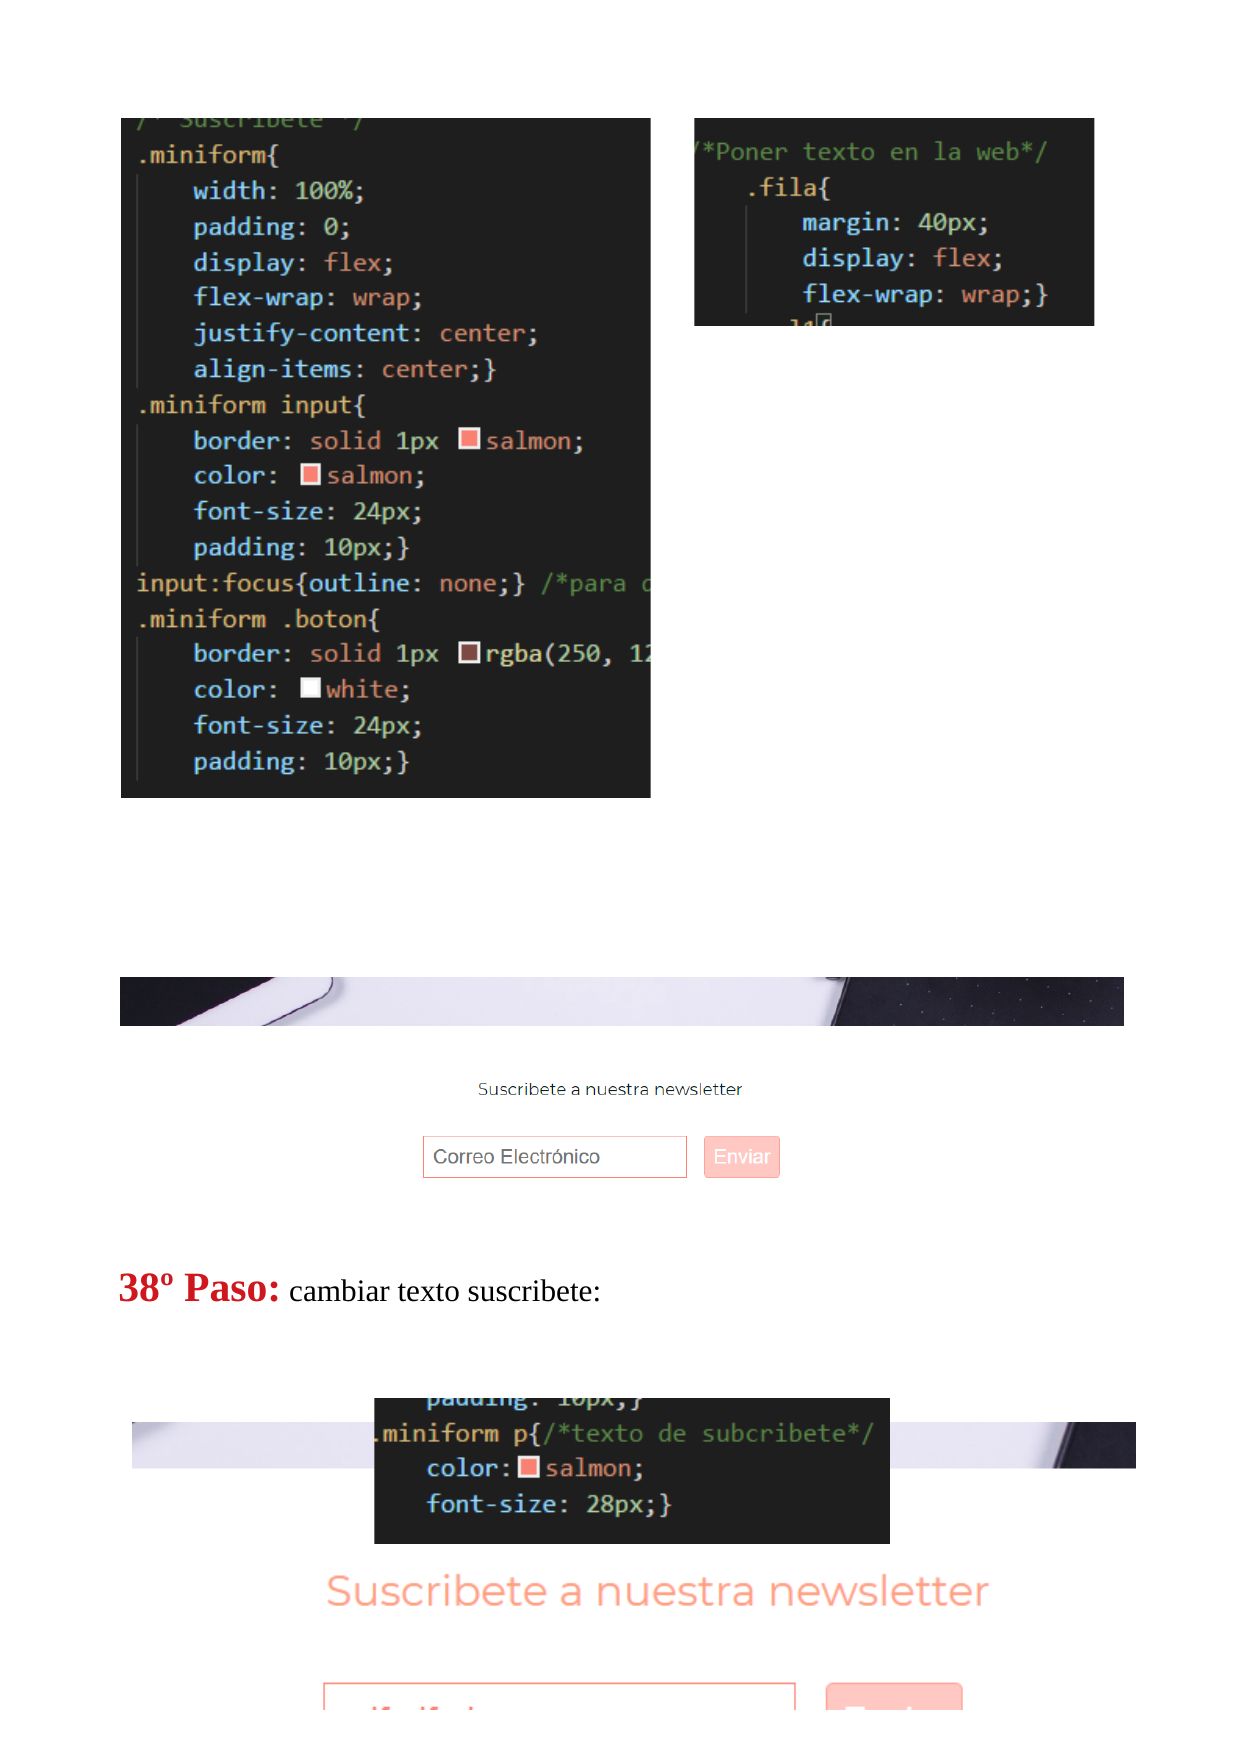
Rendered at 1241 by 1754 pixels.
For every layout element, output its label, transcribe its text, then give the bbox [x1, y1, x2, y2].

picture [120, 977, 1124, 1227]
picture [694, 118, 1095, 326]
text 38º Paso: cambiar texto suscribete: [118, 1262, 1122, 1310]
picture [121, 118, 651, 798]
picture [132, 1398, 1136, 1710]
